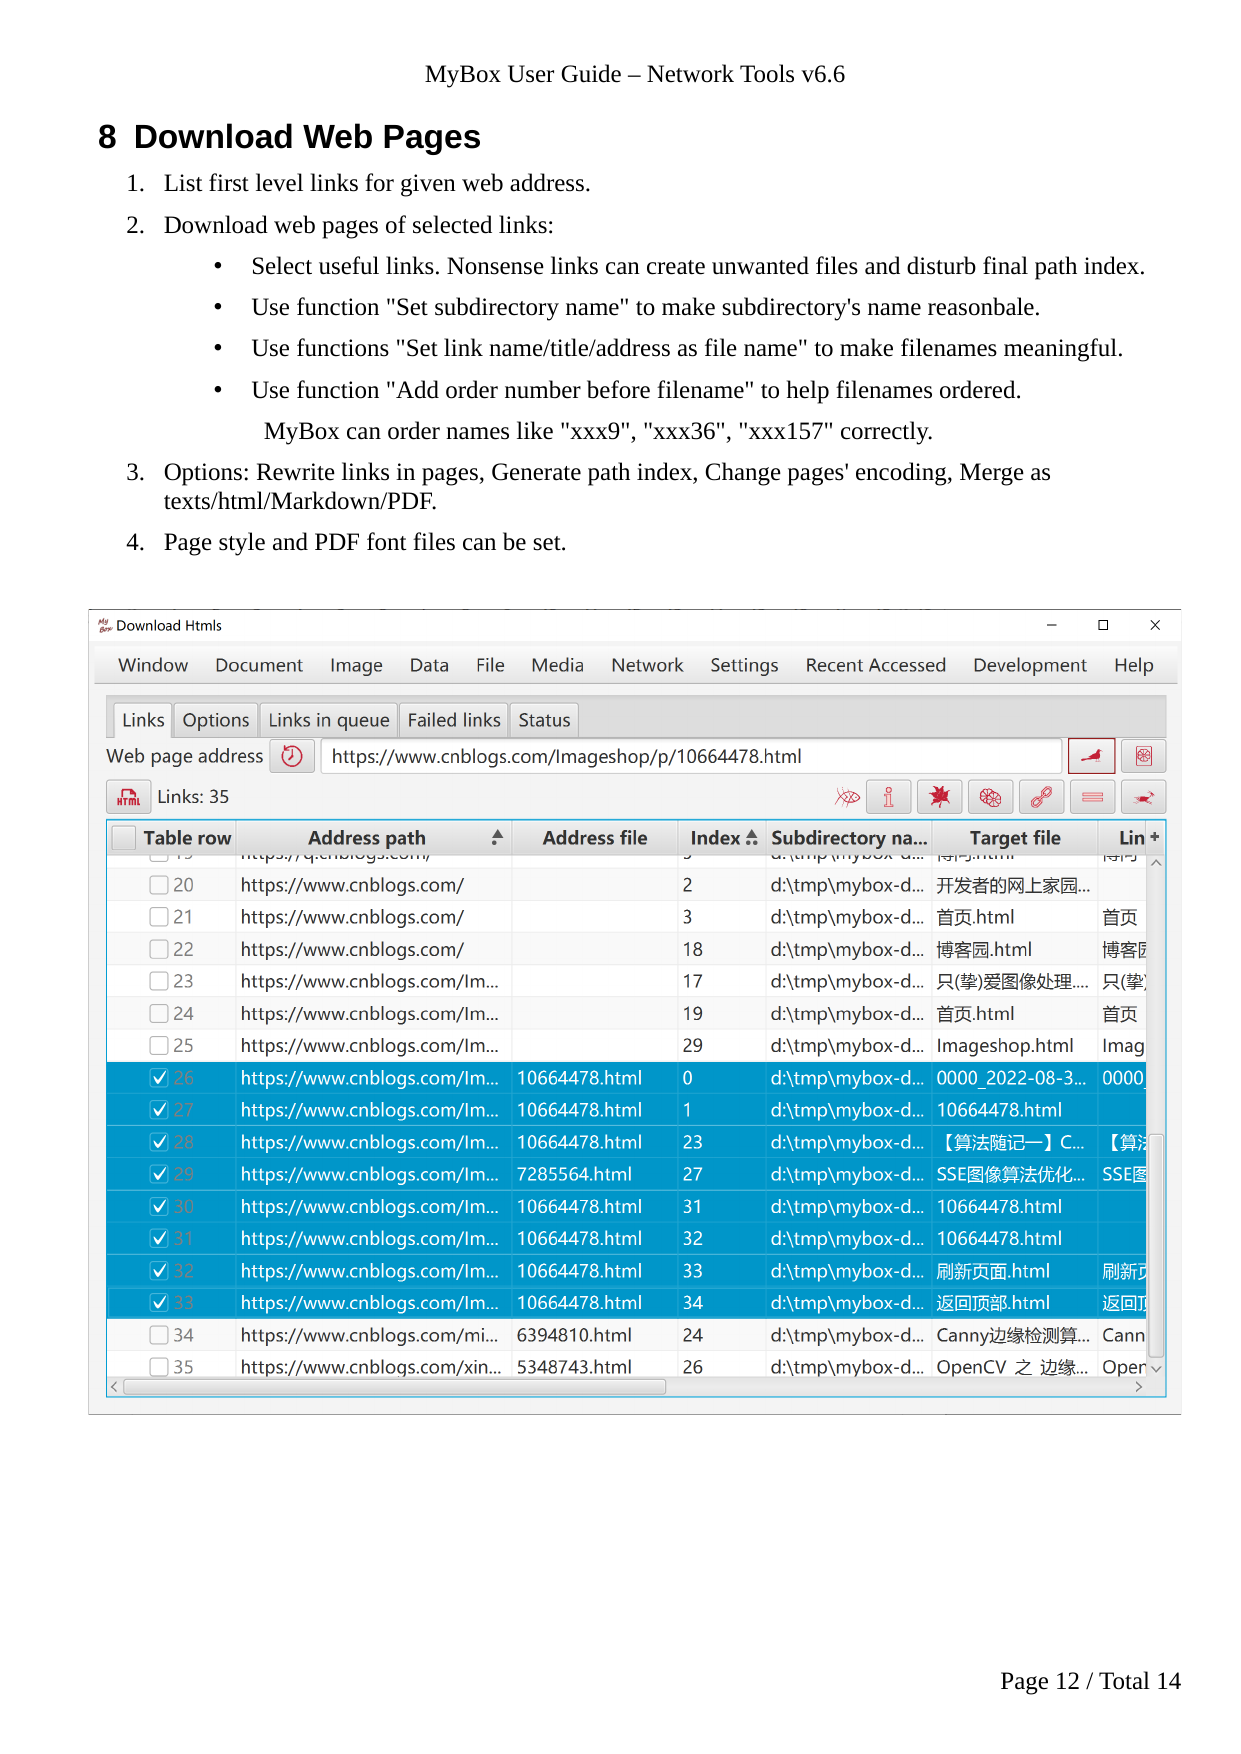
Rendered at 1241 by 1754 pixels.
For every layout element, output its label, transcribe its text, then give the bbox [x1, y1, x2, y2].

list Use function "Add order number before filename" to help filenames ordered. [213, 375, 1181, 403]
subtitle Download Web Pages [88, 117, 1181, 156]
list List first level links for given web address. [126, 168, 1181, 197]
list Select useful links. Nonsense links can create unwanted files and disturb final path index. [213, 251, 1181, 280]
picture [88, 609, 1182, 1415]
list Options: Rewrite links in pages, Generate path index, Change pages' encoding, Merge as texts/html/Markdown/PDF. [126, 457, 1181, 515]
list Use function "Set subdirectory name" to make subdirectory's name reasonbale. [213, 292, 1181, 321]
list Download web pages of selected links: [126, 210, 1181, 238]
text MyBox can order names like "xxx9", "xxx36", "xxx157" correctly. [88, 416, 1181, 445]
list Use functions "Set link name/title/address as file name" to make filenames meaningful. [213, 333, 1181, 362]
list Page style and PDF font files can be set. [126, 527, 1181, 556]
